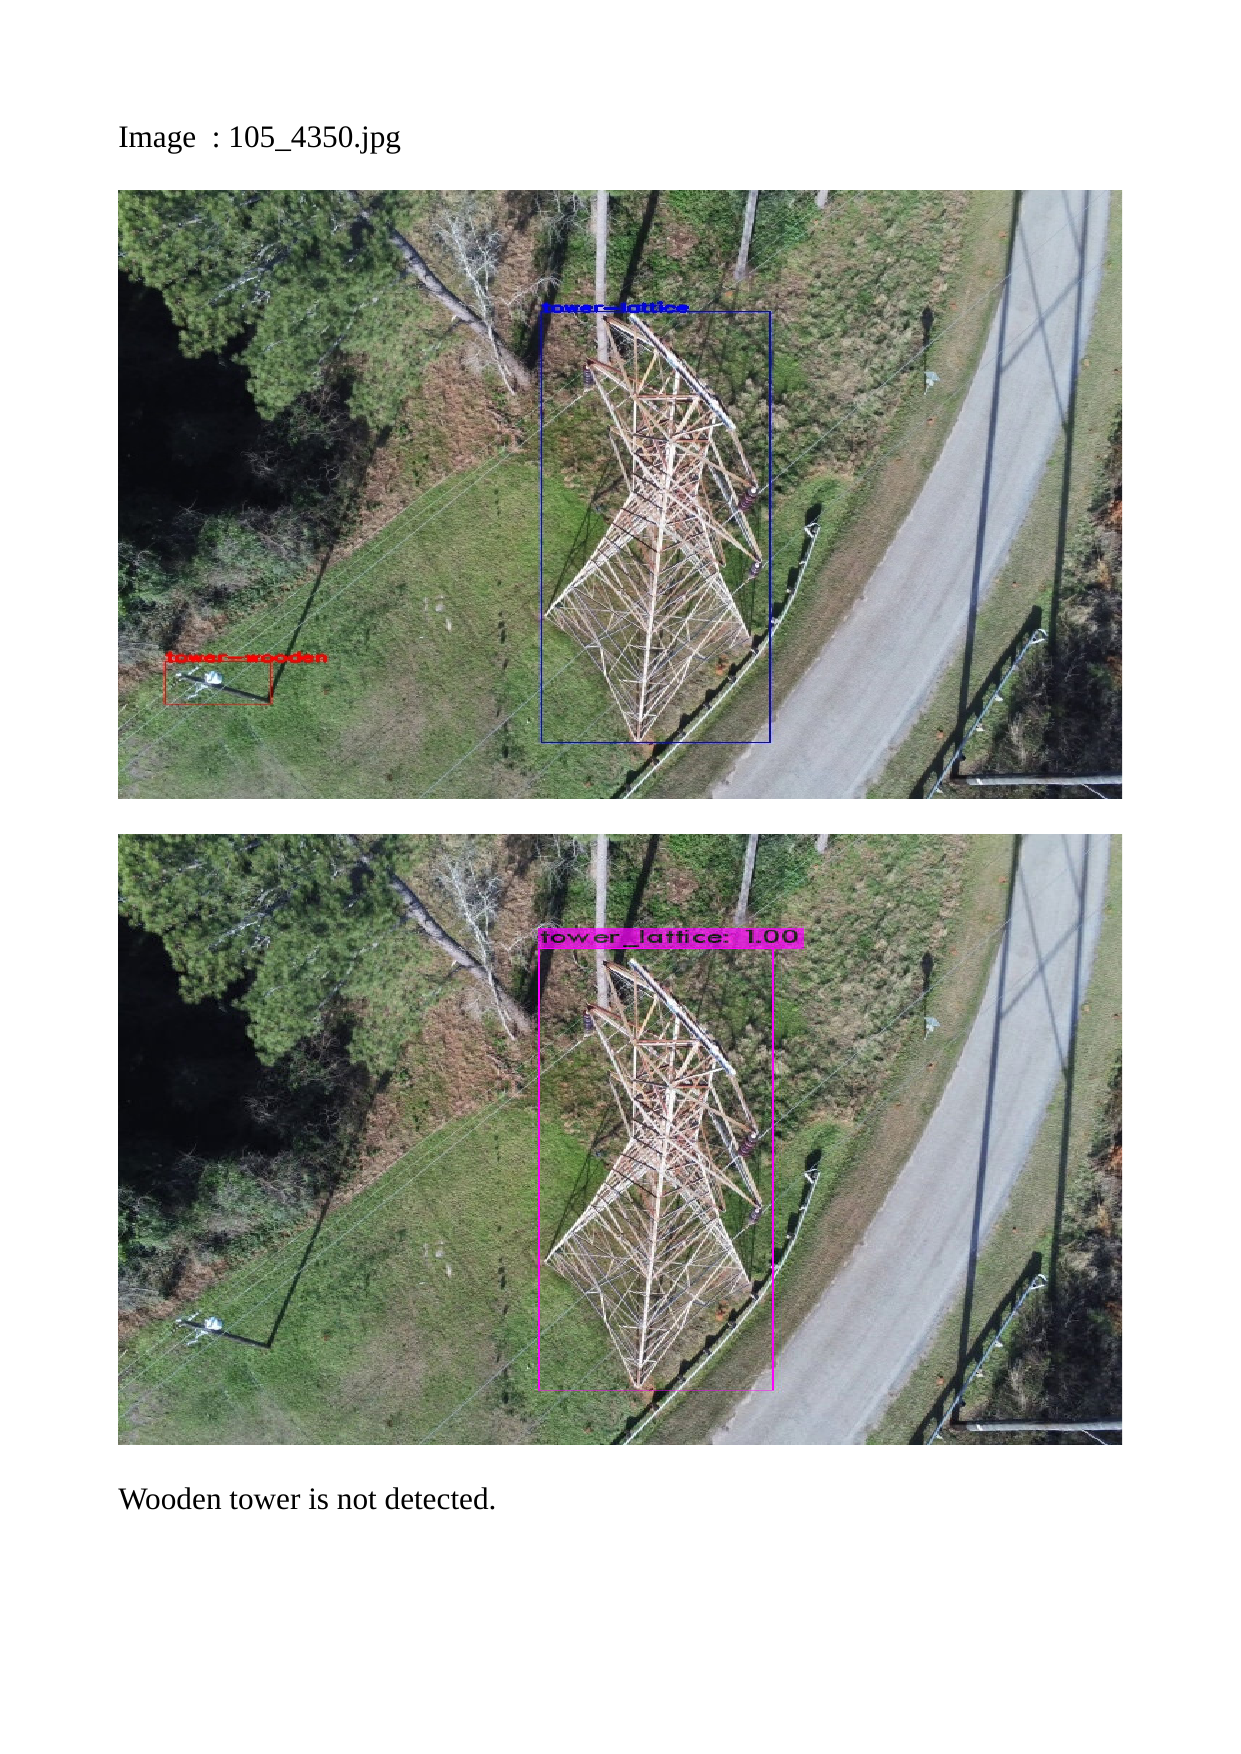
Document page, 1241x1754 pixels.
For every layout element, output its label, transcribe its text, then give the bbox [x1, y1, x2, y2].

picture [118, 834, 1123, 1445]
picture [118, 190, 1123, 799]
text Image : 105_4350.jpg [118, 118, 1122, 154]
text Wooden tower is not detected. [118, 1481, 1122, 1516]
